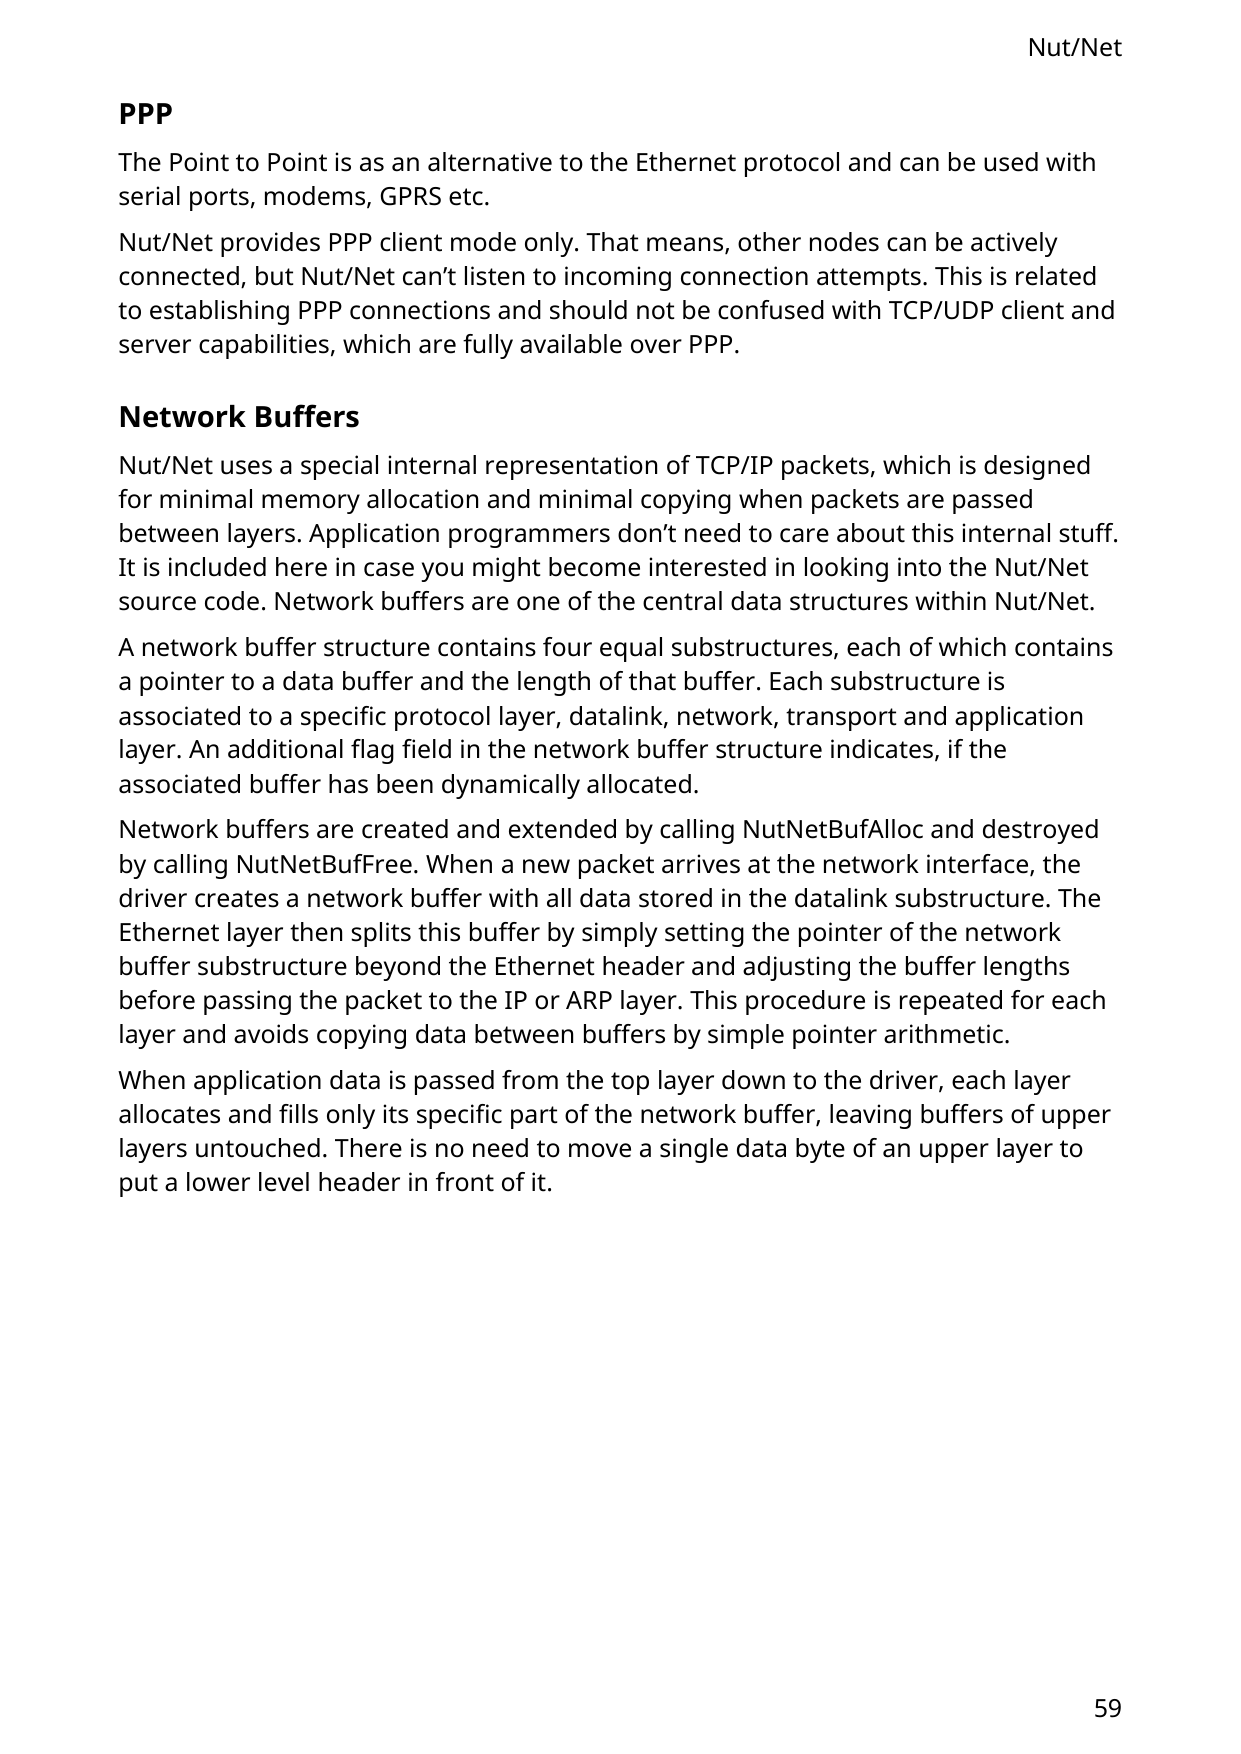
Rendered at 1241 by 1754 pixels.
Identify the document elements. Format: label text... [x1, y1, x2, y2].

subtitle Network Buffers [118, 396, 1122, 436]
text Nut/Net provides PPP client mode only. That means, other nodes can be actively connected, but Nut/Net can’t listen to incoming connection attempts. This is related to establishing PPP connections and should not be confused with TCP/UDP client and server capabilities, which are fully available over PPP. [118, 224, 1122, 361]
subtitle PPP [118, 93, 1122, 133]
text When application data is passed from the top layer down to the driver, each layer allocates and fills only its specific part of the network buffer, leaving buffers of upper layers untouched. There is no need to move a single data byte of an upper layer to put a lower level header in front of it. [118, 1062, 1122, 1199]
text The Point to Point is as an alternative to the Ethernet protocol and can be used with serial ports, modems, GPRS etc. [118, 144, 1122, 213]
text A network buffer structure contains four equal substructures, each of which contains a pointer to a data buffer and the length of that buffer. Each substructure is associated to a specific protocol layer, datalink, network, transport and application layer. An additional flag field in the network buffer structure indicates, if the associated buffer has been dynamically allocated. [118, 630, 1122, 800]
text Network buffers are created and extended by calling NutNetBufAlloc and destroyed by calling NutNetBufFree. When a new packet arrives at the network interface, the driver creates a network buffer with all data stored in the datalink substructure. The Ethernet layer then splits this buffer by simply setting the pointer of the network buffer substructure beyond the Ethernet header and adjusting the buffer lengths before passing the packet to the IP or ARP layer. This procedure is repeated for each layer and avoids copying data between buffers by simple pointer arithmetic. [118, 812, 1122, 1051]
text Nut/Net uses a special internal representation of TCP/IP packets, which is designed for minimal memory allocation and minimal copying when packets are passed between layers. Application programmers don’t need to care about this internal stuff. It is included here in case you might become interested in looking into the Nut/Net source code. Network buffers are one of the central data structures within Nut/Net. [118, 448, 1122, 618]
